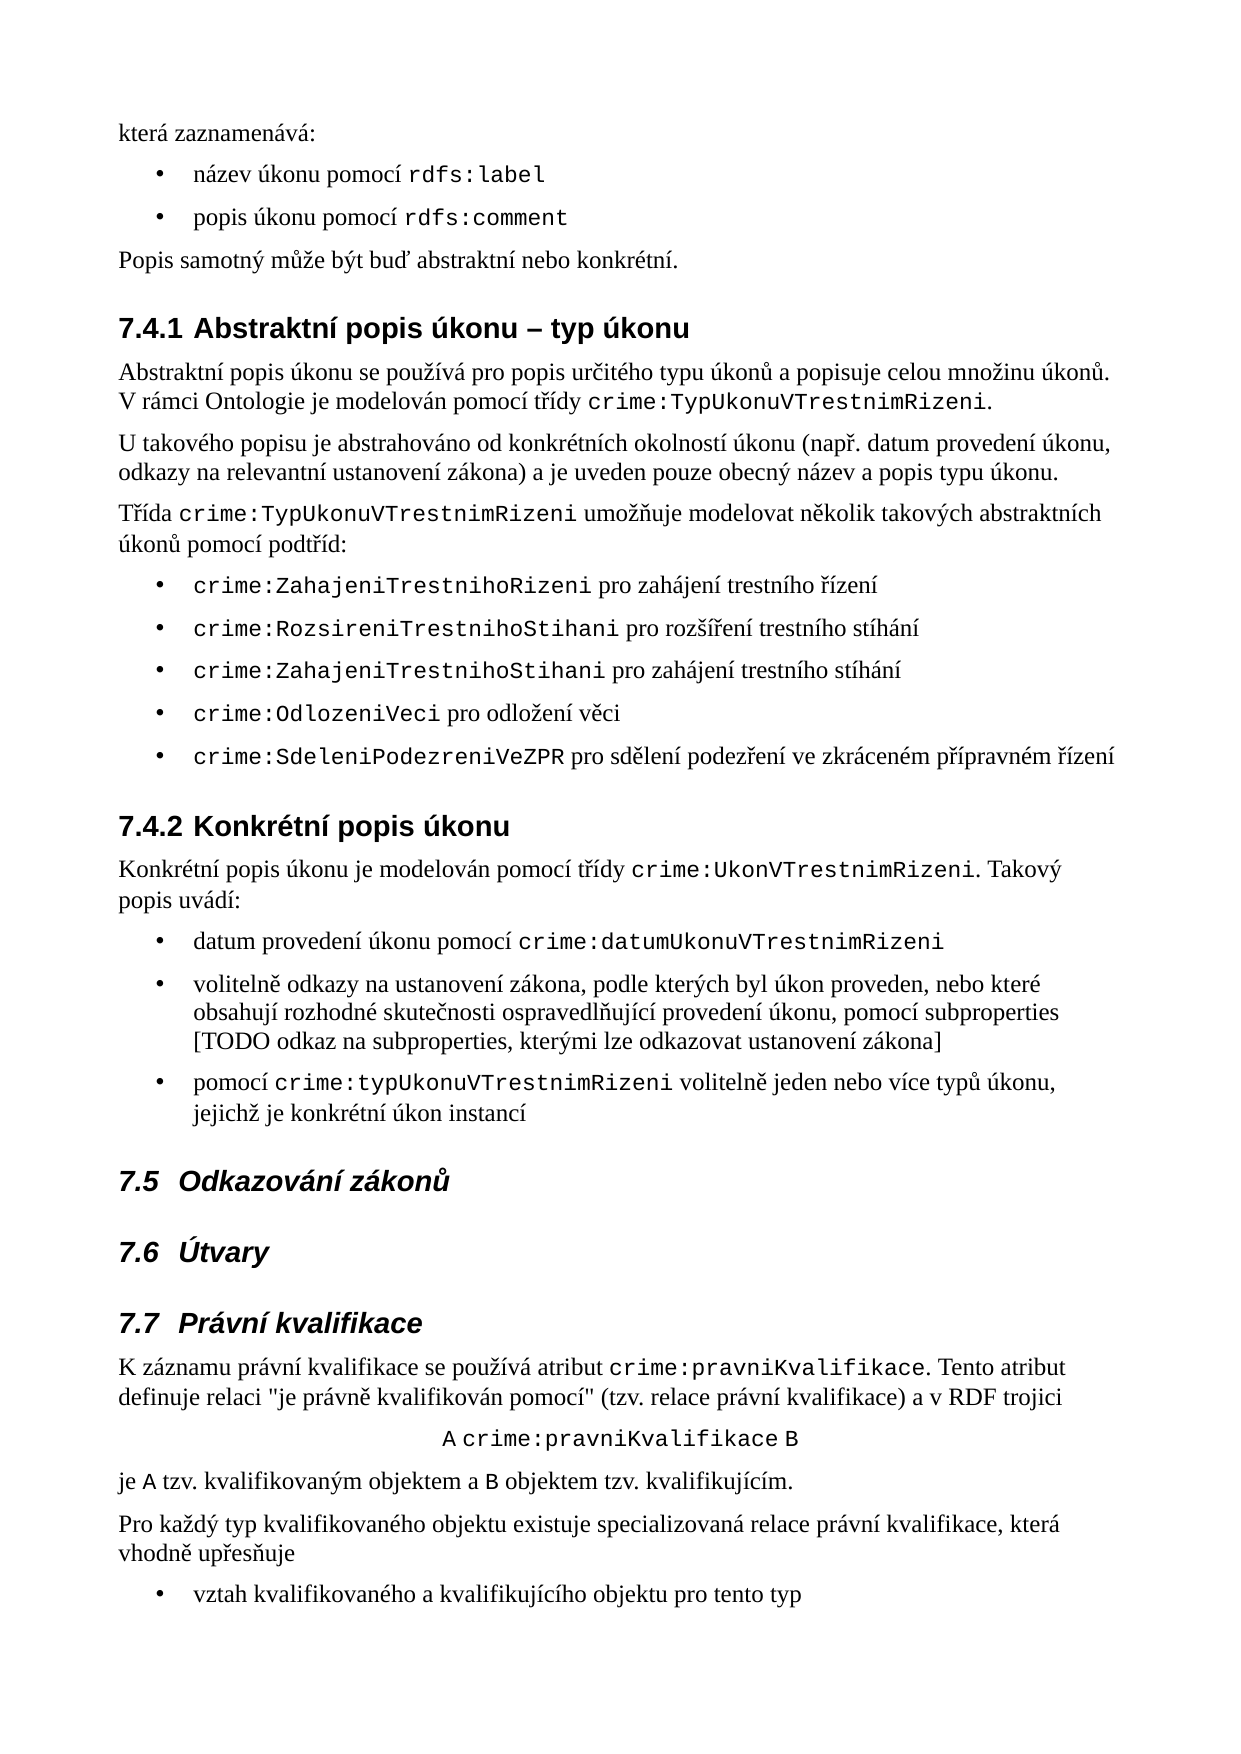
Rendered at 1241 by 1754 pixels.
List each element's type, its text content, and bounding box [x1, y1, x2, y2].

list datum provedení úkonu pomocí crime:datumUkonuVTrestnimRizeni [156, 926, 1122, 956]
subtitle Odkazování zákonů [118, 1164, 1122, 1197]
text Třída crime:TypUkonuVTrestnimRizeni umožňuje modelovat několik takových abstraktních úkonů pomocí podtříd: [118, 498, 1122, 557]
list popis úkonu pomocí rdfs:comment [156, 202, 1122, 232]
text Pro každý typ kvalifikovaného objektu existuje specializovaná relace právní kvalifikace, která vhodně upřesňuje [118, 1509, 1122, 1566]
text je A tzv. kvalifikovaným objektem a B objektem tzv. kvalifikujícím. [118, 1466, 1122, 1496]
list vztah kvalifikovaného a kvalifikujícího objektu pro tento typ [156, 1579, 1122, 1608]
list crime:ZahajeniTrestnihoStihani pro zahájení trestního stíhání [156, 655, 1122, 686]
text Popis samotný může být buď abstraktní nebo konkrétní. [118, 245, 1122, 273]
subtitle Konkrétní popis úkonu [118, 808, 1122, 842]
text Konkrétní popis úkonu je modelován pomocí třídy crime:UkonVTrestnimRizeni. Takový popis uvádí: [118, 854, 1122, 913]
text Pro popis úkonů v trestním řízení slouží obecně třída Chyba: zdroj odkazu nenalezen, která zaznamenává: [118, 118, 1122, 147]
list crime:ZahajeniTrestnihoRizeni pro zahájení trestního řízení [156, 570, 1122, 600]
subtitle Abstraktní popis úkonu – typ úkonu [118, 311, 1122, 344]
subtitle Útvary [118, 1235, 1122, 1268]
list crime:RozsireniTrestnihoStihani pro rozšíření trestního stíhání [156, 613, 1122, 643]
list crime:SdeleniPodezreniVeZPR pro sdělení podezření ve zkráceném přípravném řízení [156, 741, 1122, 771]
list pomocí crime:typUkonuVTrestnimRizeni volitelně jeden nebo více typů úkonu, jejichž je konkrétní úkon instancí [156, 1067, 1122, 1126]
list crime:OdlozeniVeci pro odložení věci [156, 698, 1122, 728]
text U takového popisu je abstrahováno od konkrétních okolností úkonu (např. datum provedení úkonu, odkazy na relevantní ustanovení zákona) a je uveden pouze obecný název a popis typu úkonu. [118, 428, 1122, 486]
list název úkonu pomocí rdfs:label [156, 159, 1122, 189]
text Abstraktní popis úkonu se používá pro popis určitého typu úkonů a popisuje celou množinu úkonů. V rámci Ontologie je modelován pomocí třídy crime:TypUkonuVTrestnimRizeni. [118, 357, 1122, 416]
text A crime:pravniKvalifikace B [118, 1423, 1122, 1454]
list volitelně odkazy na ustanovení zákona, podle kterých byl úkon proveden, nebo které obsahují rozhodné skutečnosti ospravedlňující provedení úkonu, pomocí subproperties [TODO odkaz na subproperties, kterými lze odkazovat ustanovení zákona] [156, 969, 1122, 1055]
subtitle Právní kvalifikace [118, 1306, 1122, 1339]
text K záznamu právní kvalifikace se používá atribut crime:pravniKvalifikace. Tento atribut definuje relaci "je právně kvalifikován pomocí" (tzv. relace právní kvalifikace) a v RDF trojici [118, 1352, 1122, 1411]
